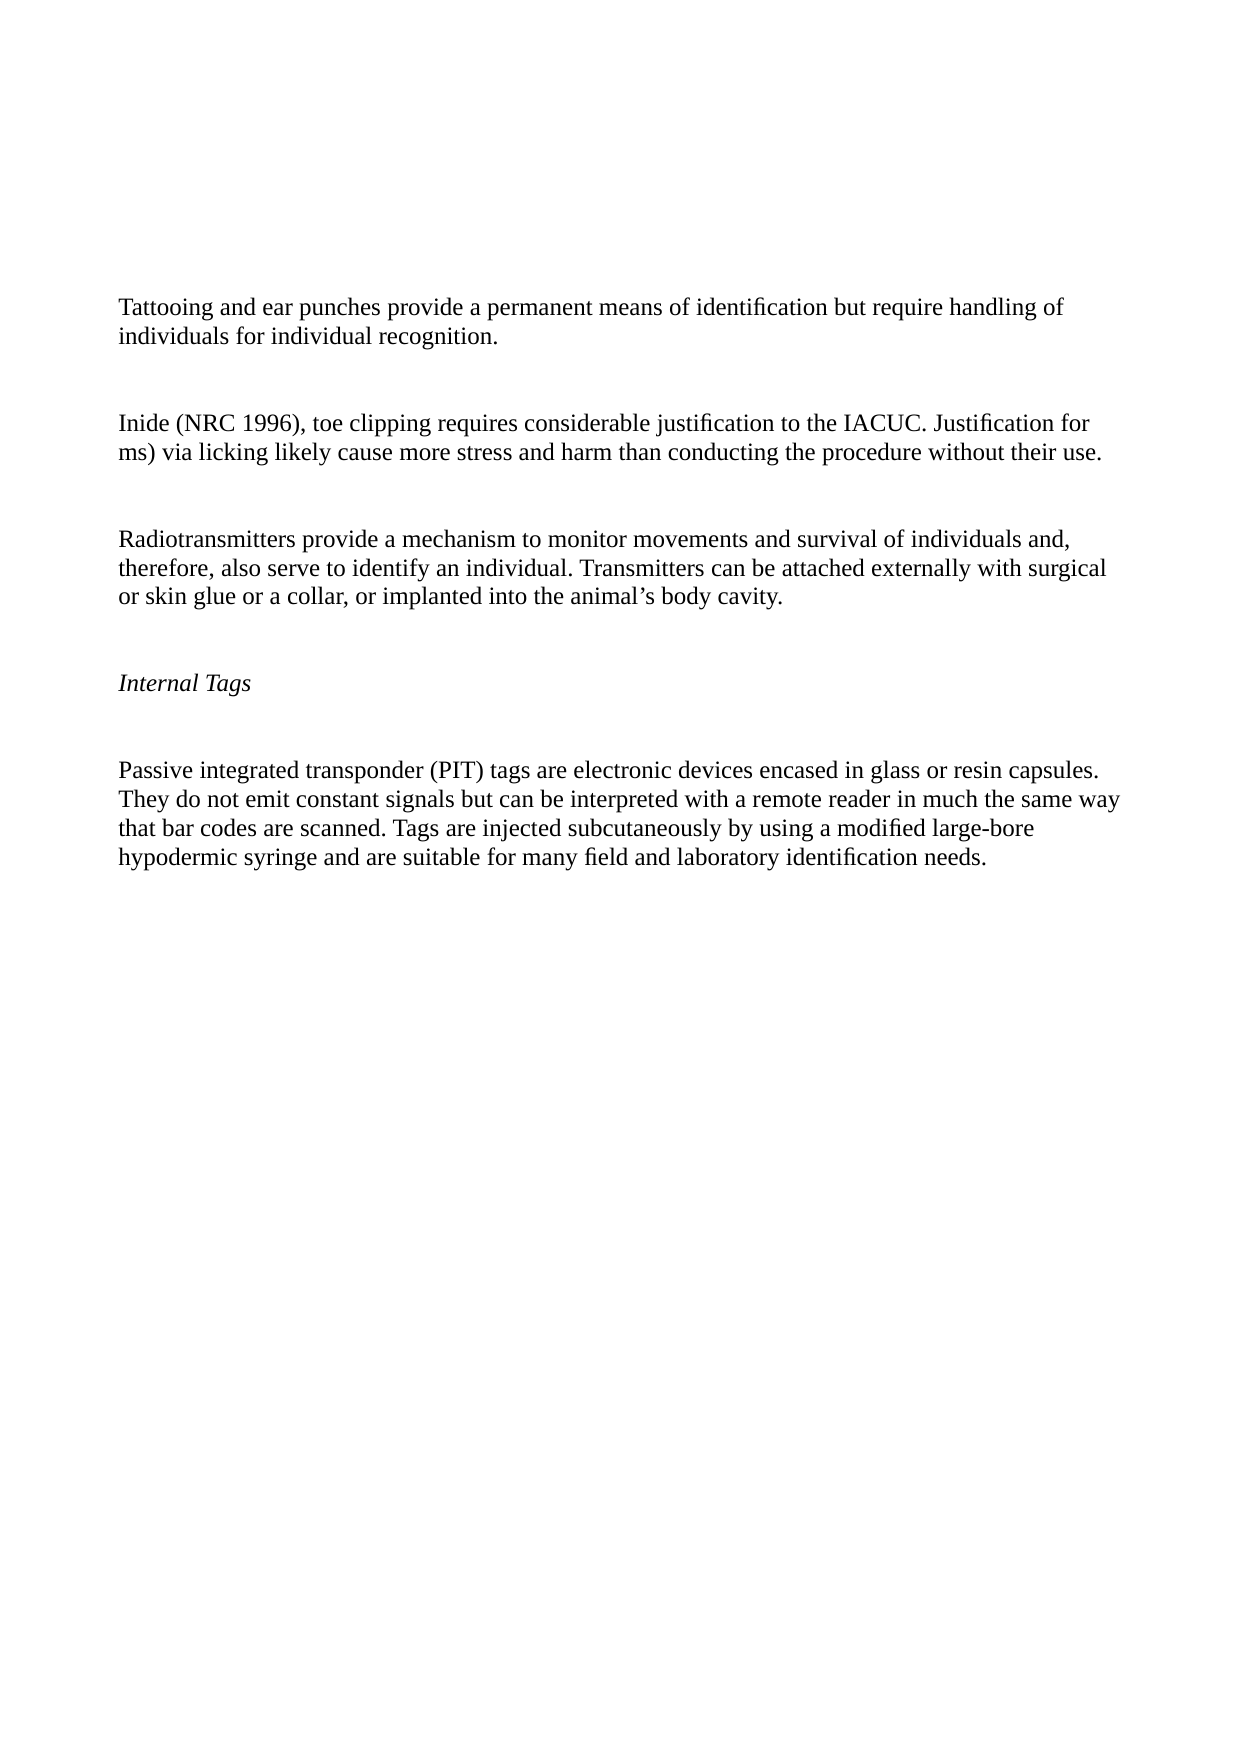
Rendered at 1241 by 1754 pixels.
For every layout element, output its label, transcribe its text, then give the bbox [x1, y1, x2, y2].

text Tattooing and ear punches provide a permanent means of identiﬁcation but require handling of individuals for individual recognition. [118, 292, 1122, 350]
text Inide (NRC 1996), toe clipping requires considerable justiﬁcation to the IACUC. Justiﬁcation for ms) via licking likely cause more stress and harm than conducting the procedure without their use. [118, 408, 1122, 466]
text Internal Tags [118, 668, 1122, 697]
text Radiotransmitters provide a mechanism to monitor movements and survival of individuals and, therefore, also serve to identify an individual. Transmitters can be attached externally with surgical or skin glue or a collar, or implanted into the animal’s body cavity. [118, 524, 1122, 610]
text Passive integrated transponder (PIT) tags are electronic devices encased in glass or resin capsules. They do not emit constant signals but can be interpreted with a remote reader in much the same way that bar codes are scanned. Tags are injected subcutaneously by using a modiﬁed large-bore hypodermic syringe and are suitable for many ﬁeld and laboratory identiﬁcation needs. [118, 756, 1122, 871]
